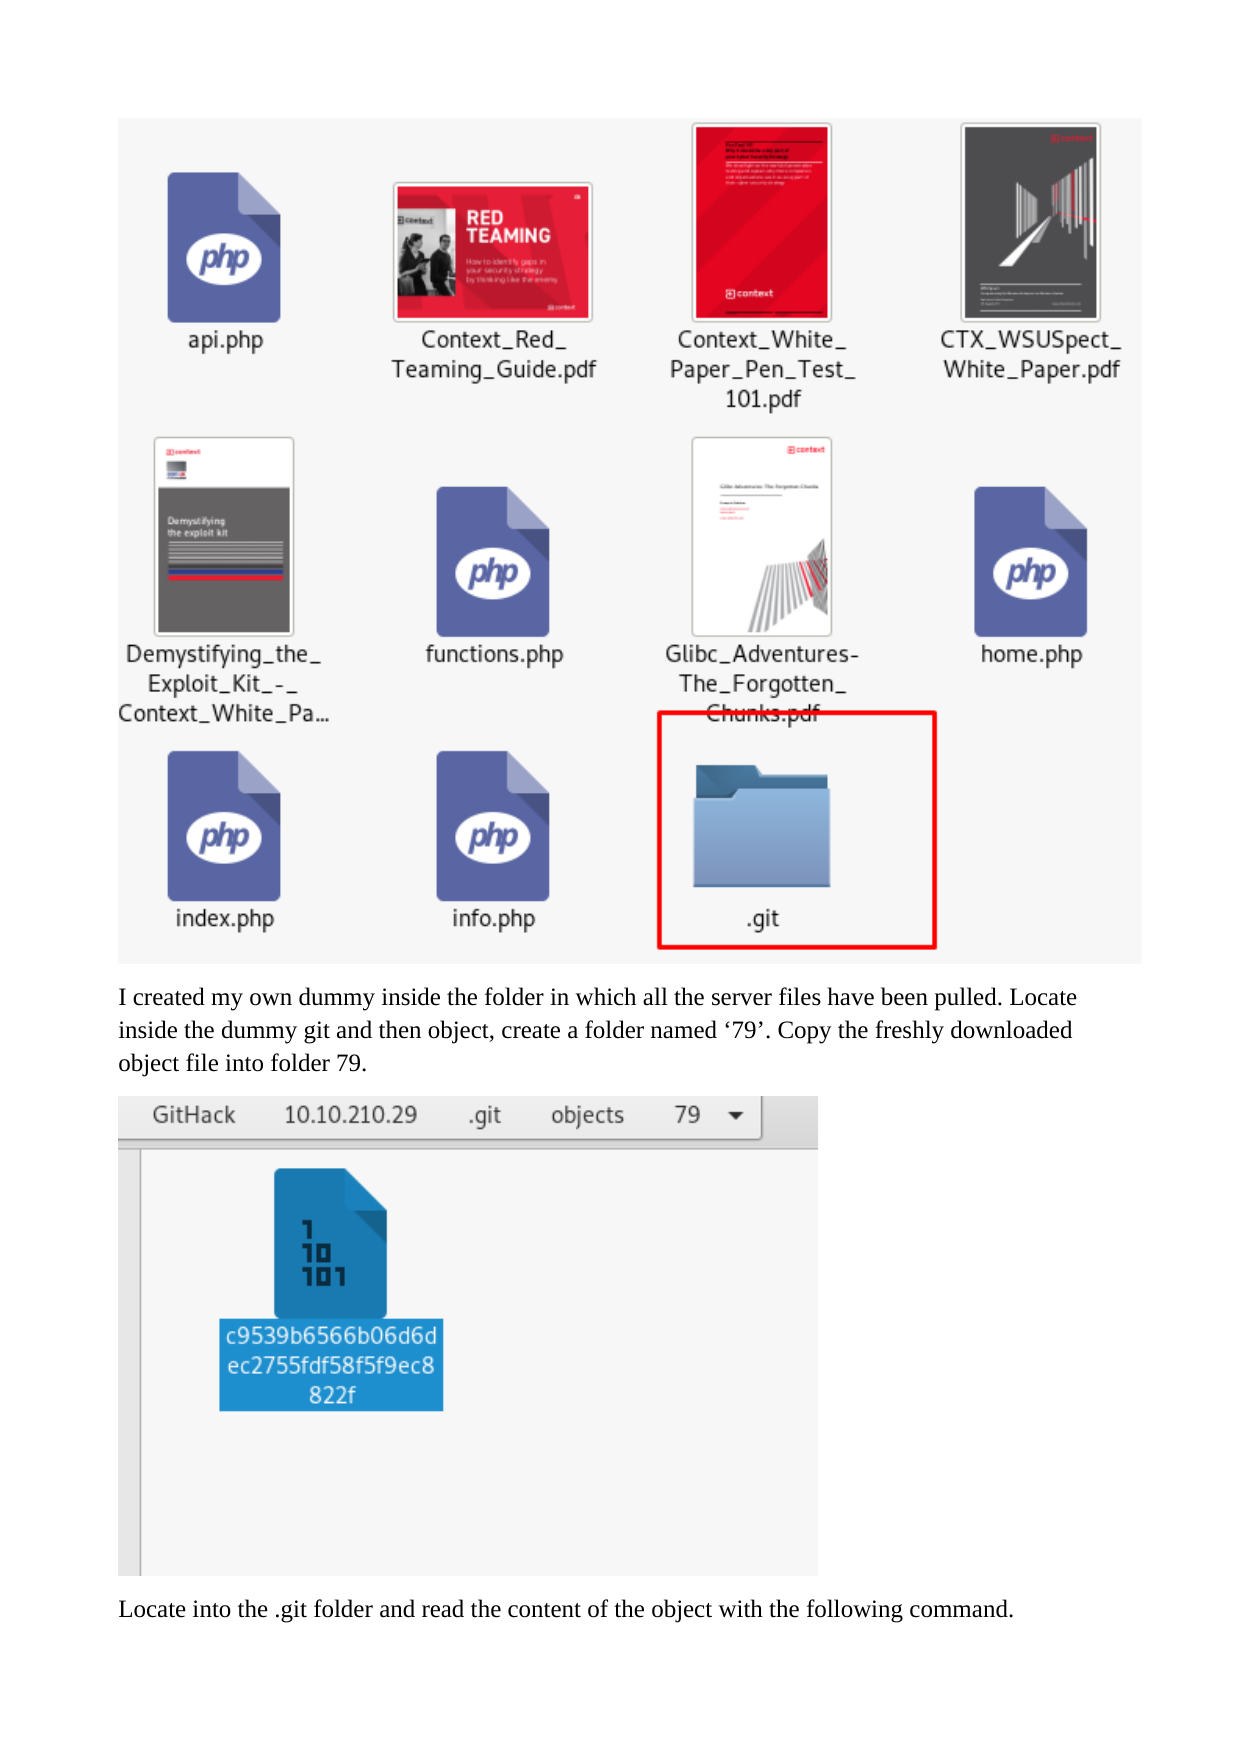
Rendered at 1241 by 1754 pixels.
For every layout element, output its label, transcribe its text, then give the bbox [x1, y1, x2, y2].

picture [118, 118, 1142, 964]
text I created my own dummy inside the folder in which all the server files have been pulled. Locate inside the dummy git and then object, create a folder named ‘79’. Copy the freshly downloaded object file into folder 79. [118, 982, 1122, 1077]
picture [118, 1096, 819, 1576]
text Locate into the .git folder and read the content of the object with the following command. [118, 1594, 1122, 1623]
